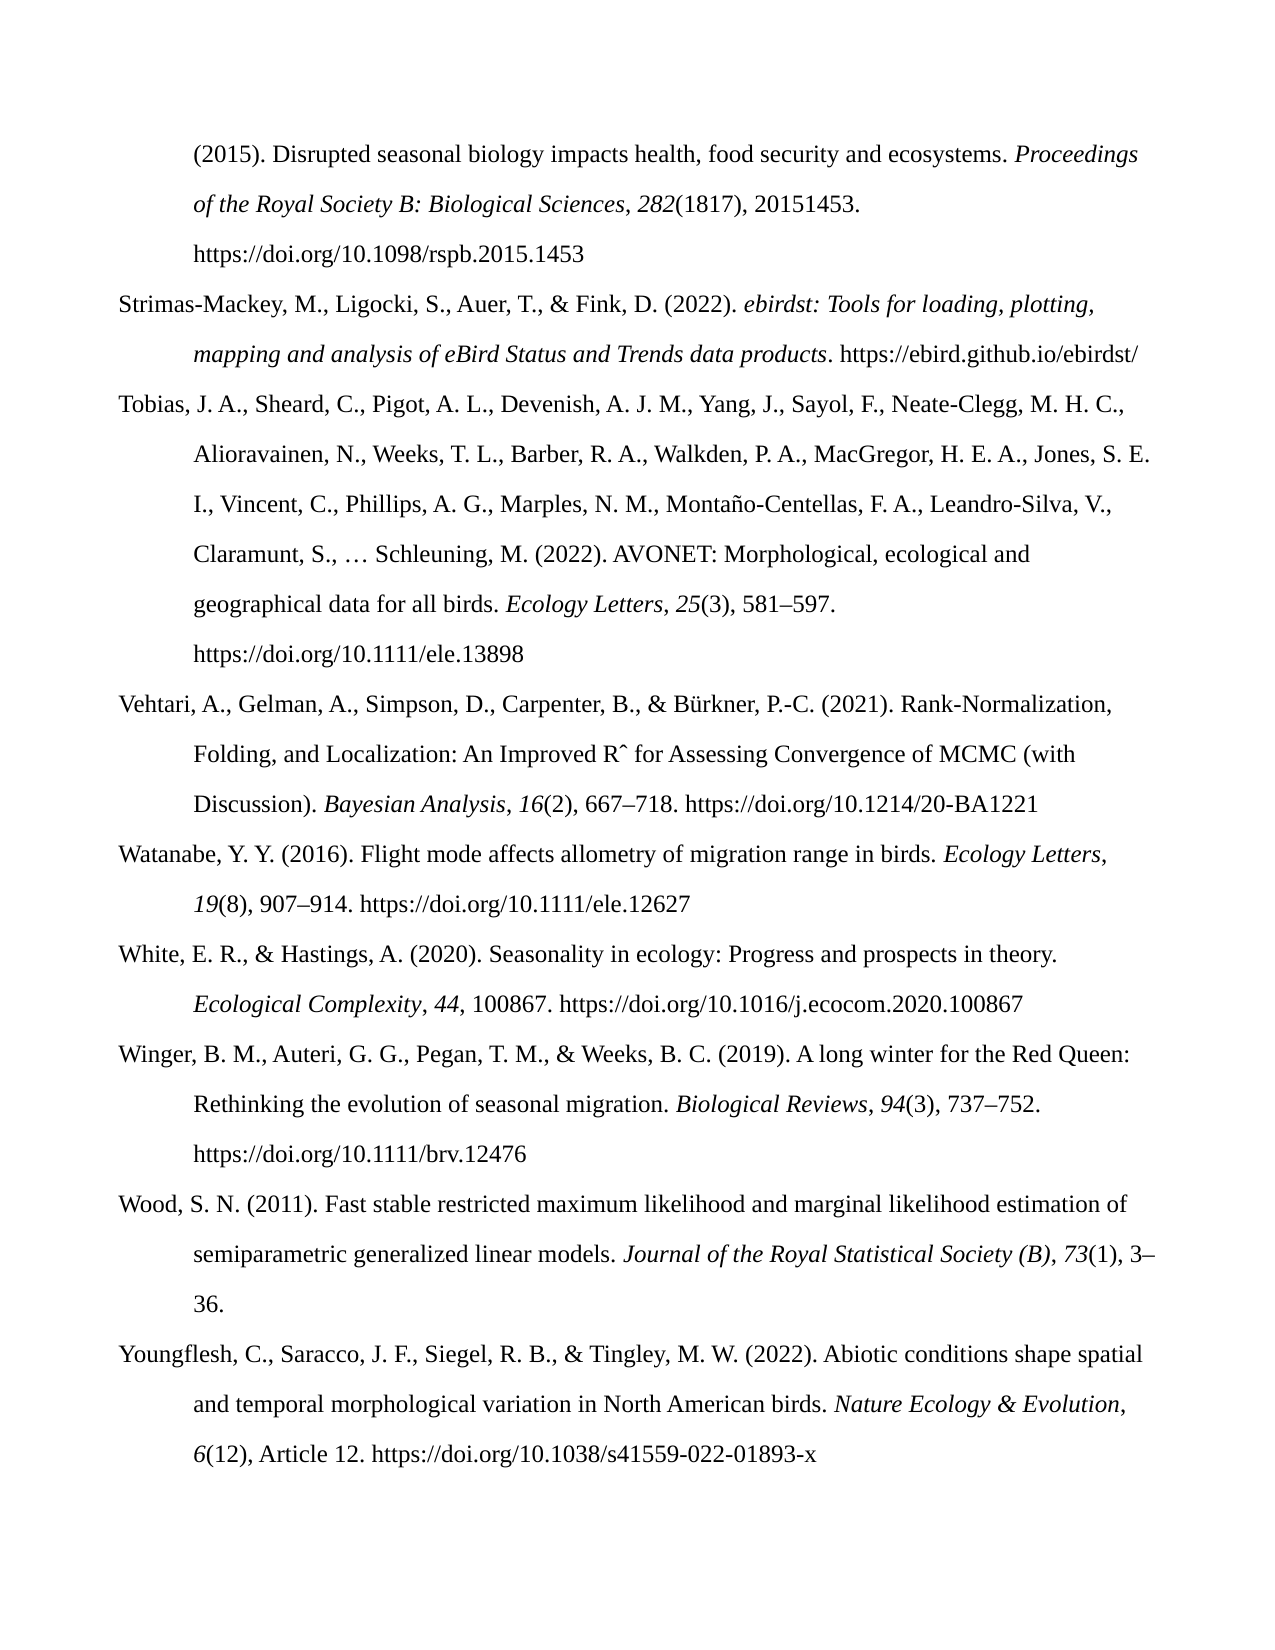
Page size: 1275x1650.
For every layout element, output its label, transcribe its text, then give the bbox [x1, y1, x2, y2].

text Youngflesh, C., Saracco, J. F., Siegel, R. B., & Tingley, M. W. (2022). Abiotic conditions shape spatial and temporal morphological variation in North American birds. Nature Ecology & Evolution, 6(12), Article 12. https://doi.org/10.1038/s41559-022-01893-x [118, 1318, 1157, 1468]
text Watanabe, Y. Y. (2016). Flight mode affects allometry of migration range in birds. Ecology Letters, 19(8), 907–914. https://doi.org/10.1111/ele.12627 [118, 818, 1157, 918]
text Strimas-Mackey, M., Ligocki, S., Auer, T., & Fink, D. (2022). ebirdst: Tools for loading, plotting, mapping and analysis of eBird Status and Trends data products. https://ebird.github.io/ebirdst/ [118, 268, 1157, 368]
text Tobias, J. A., Sheard, C., Pigot, A. L., Devenish, A. J. M., Yang, J., Sayol, F., Neate-Clegg, M. H. C., Alioravainen, N., Weeks, T. L., Barber, R. A., Walkden, P. A., MacGregor, H. E. A., Jones, S. E. I., Vincent, C., Phillips, A. G., Marples, N. M., Montaño-Centellas, F. A., Leandro-Silva, V., Claramunt, S., … Schleuning, M. (2022). AVONET: Morphological, ecological and geographical data for all birds. Ecology Letters, 25(3), 581–597. https://doi.org/10.1111/ele.13898 [118, 368, 1157, 668]
text White, E. R., & Hastings, A. (2020). Seasonality in ecology: Progress and prospects in theory. Ecological Complexity, 44, 100867. https://doi.org/10.1016/j.ecocom.2020.100867 [118, 918, 1157, 1018]
text Winger, B. M., Auteri, G. G., Pegan, T. M., & Weeks, B. C. (2019). A long winter for the Red Queen: Rethinking the evolution of seasonal migration. Biological Reviews, 94(3), 737–752. https://doi.org/10.1111/brv.12476 [118, 1018, 1157, 1168]
text Wood, S. N. (2011). Fast stable restricted maximum likelihood and marginal likelihood estimation of semiparametric generalized linear models. Journal of the Royal Statistical Society (B), 73(1), 3–36. [118, 1168, 1157, 1318]
text (2015). Disrupted seasonal biology impacts health, food security and ecosystems. Proceedings of the Royal Society B: Biological Sciences, 282(1817), 20151453. https://doi.org/10.1098/rspb.2015.1453 [118, 118, 1157, 268]
text Vehtari, A., Gelman, A., Simpson, D., Carpenter, B., & Bürkner, P.-C. (2021). Rank-Normalization, Folding, and Localization: An Improved Rˆ for Assessing Convergence of MCMC (with Discussion). Bayesian Analysis, 16(2), 667–718. https://doi.org/10.1214/20-BA1221 [118, 668, 1157, 818]
